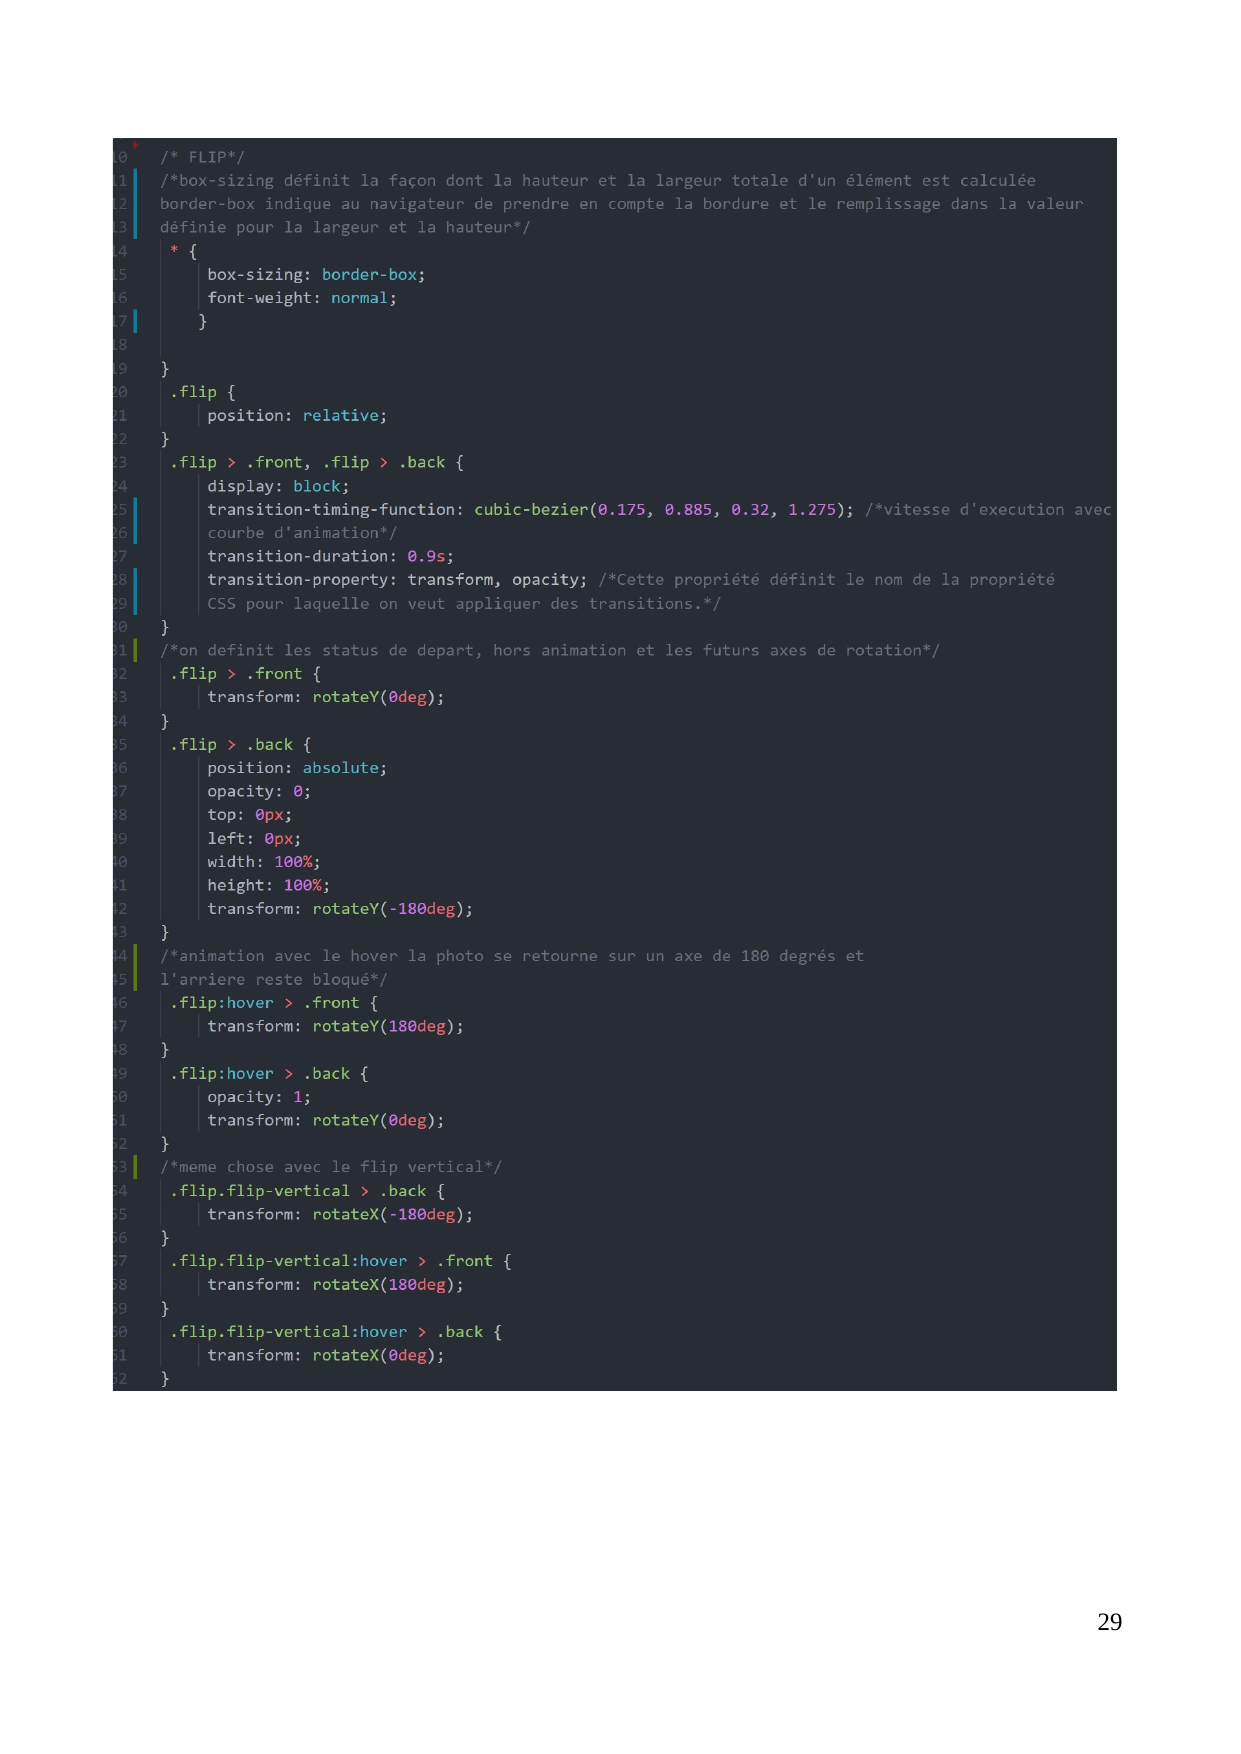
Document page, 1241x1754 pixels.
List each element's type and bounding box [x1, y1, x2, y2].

picture [112, 138, 1117, 1391]
